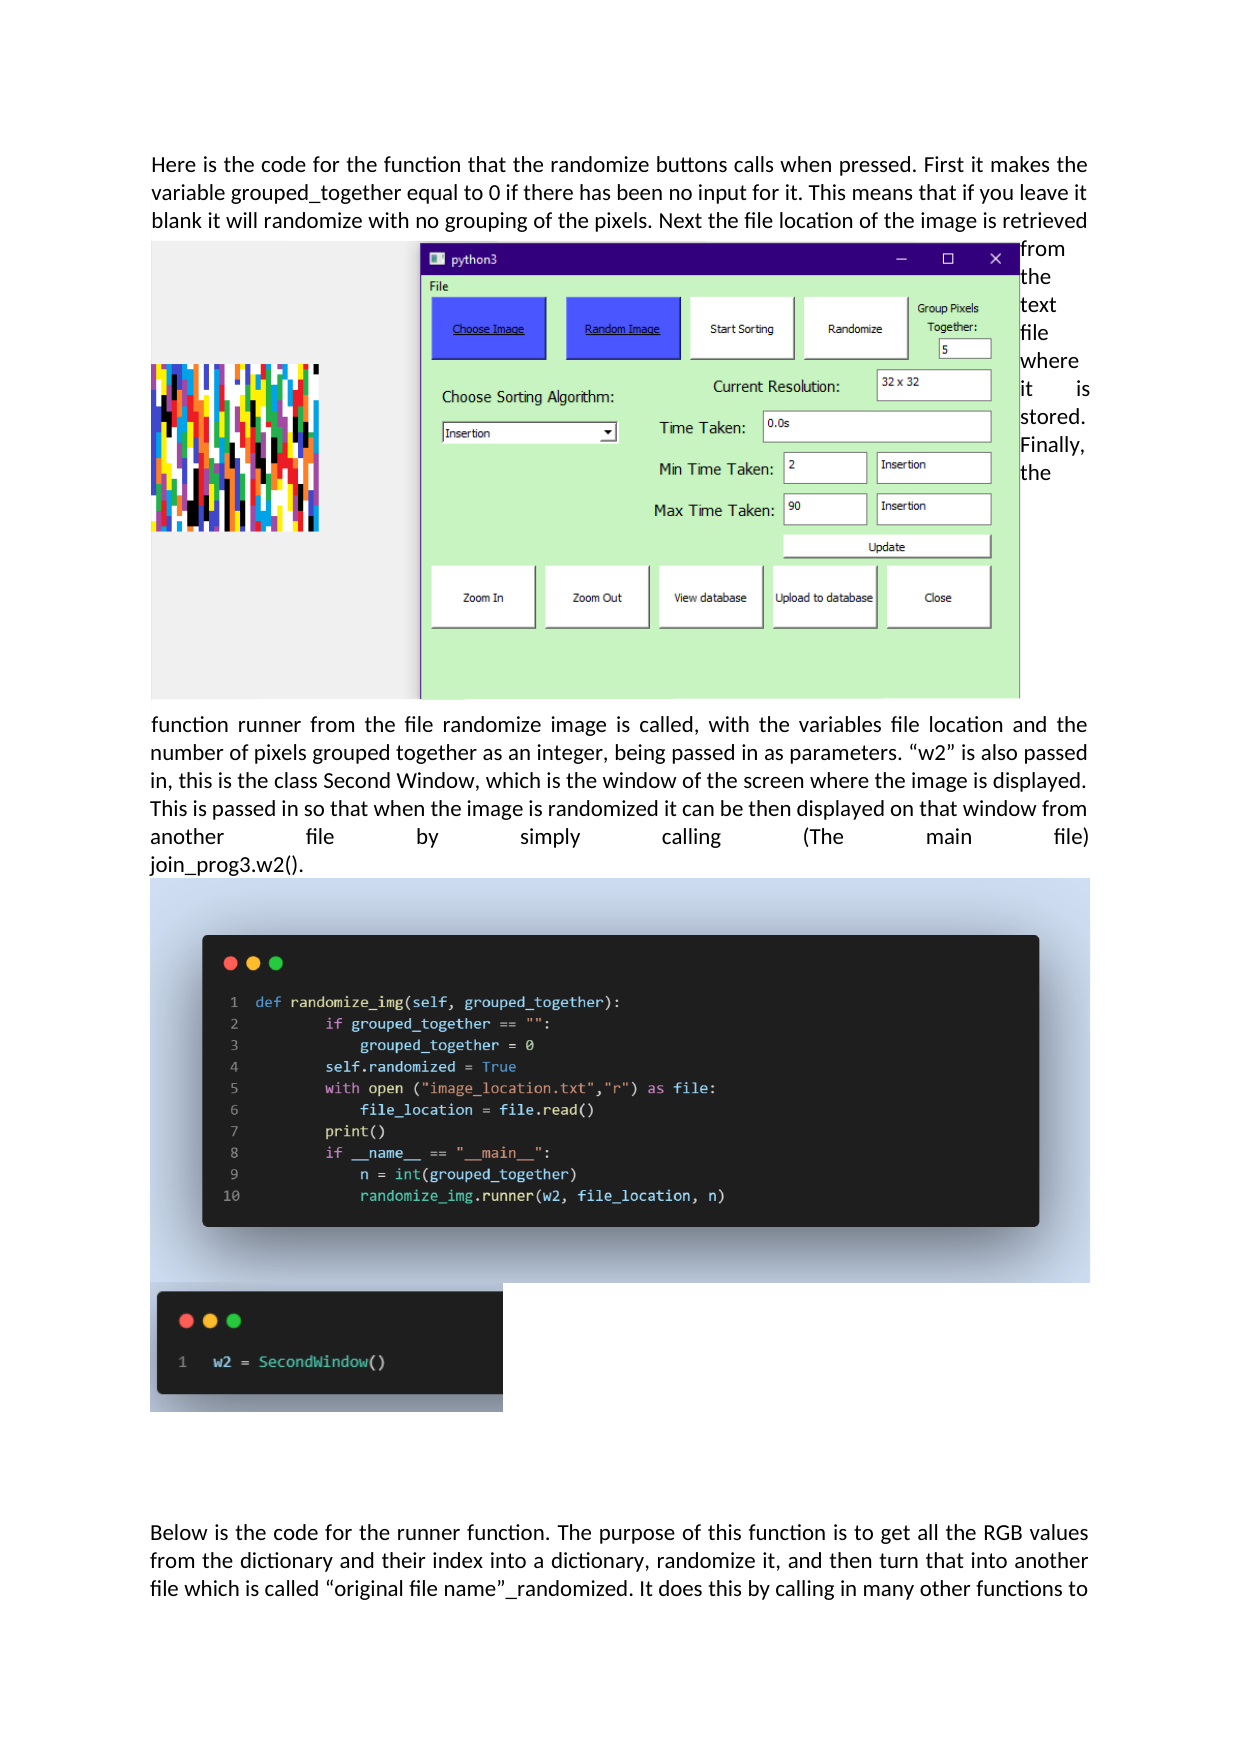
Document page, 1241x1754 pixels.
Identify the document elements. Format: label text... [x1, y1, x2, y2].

text [503, 1283, 1090, 1412]
text Here is the code for the function that the randomize buttons calls when pressed. First it makes the variable grouped_together equal to 0 if there has been no input for it. This means that if you leave it blank it will randomize with no grouping of the pixels. Next the file location of the image is retrieved from the text file where it is stored. Finally, the function runner from the file randomize image is called, with the variables file location and the number of pixels grouped together as an integer, being passed in as parameters. “w2” is also passed in, this is the class Second Window, which is the window of the screen where the image is displayed. This is passed in so that when the image is randomized it can be then displayed on that window from another file by simply calling (The main file) join_prog3.w2(). [150, 150, 1090, 878]
text Below is the code for the runner function. The purpose of this function is to get all the RGB values from the dictionary and their index into a dictionary, randomize it, and then turn that into another file which is called “original file name”_randomized. It does this by calling in many other functions to [150, 1518, 1090, 1602]
